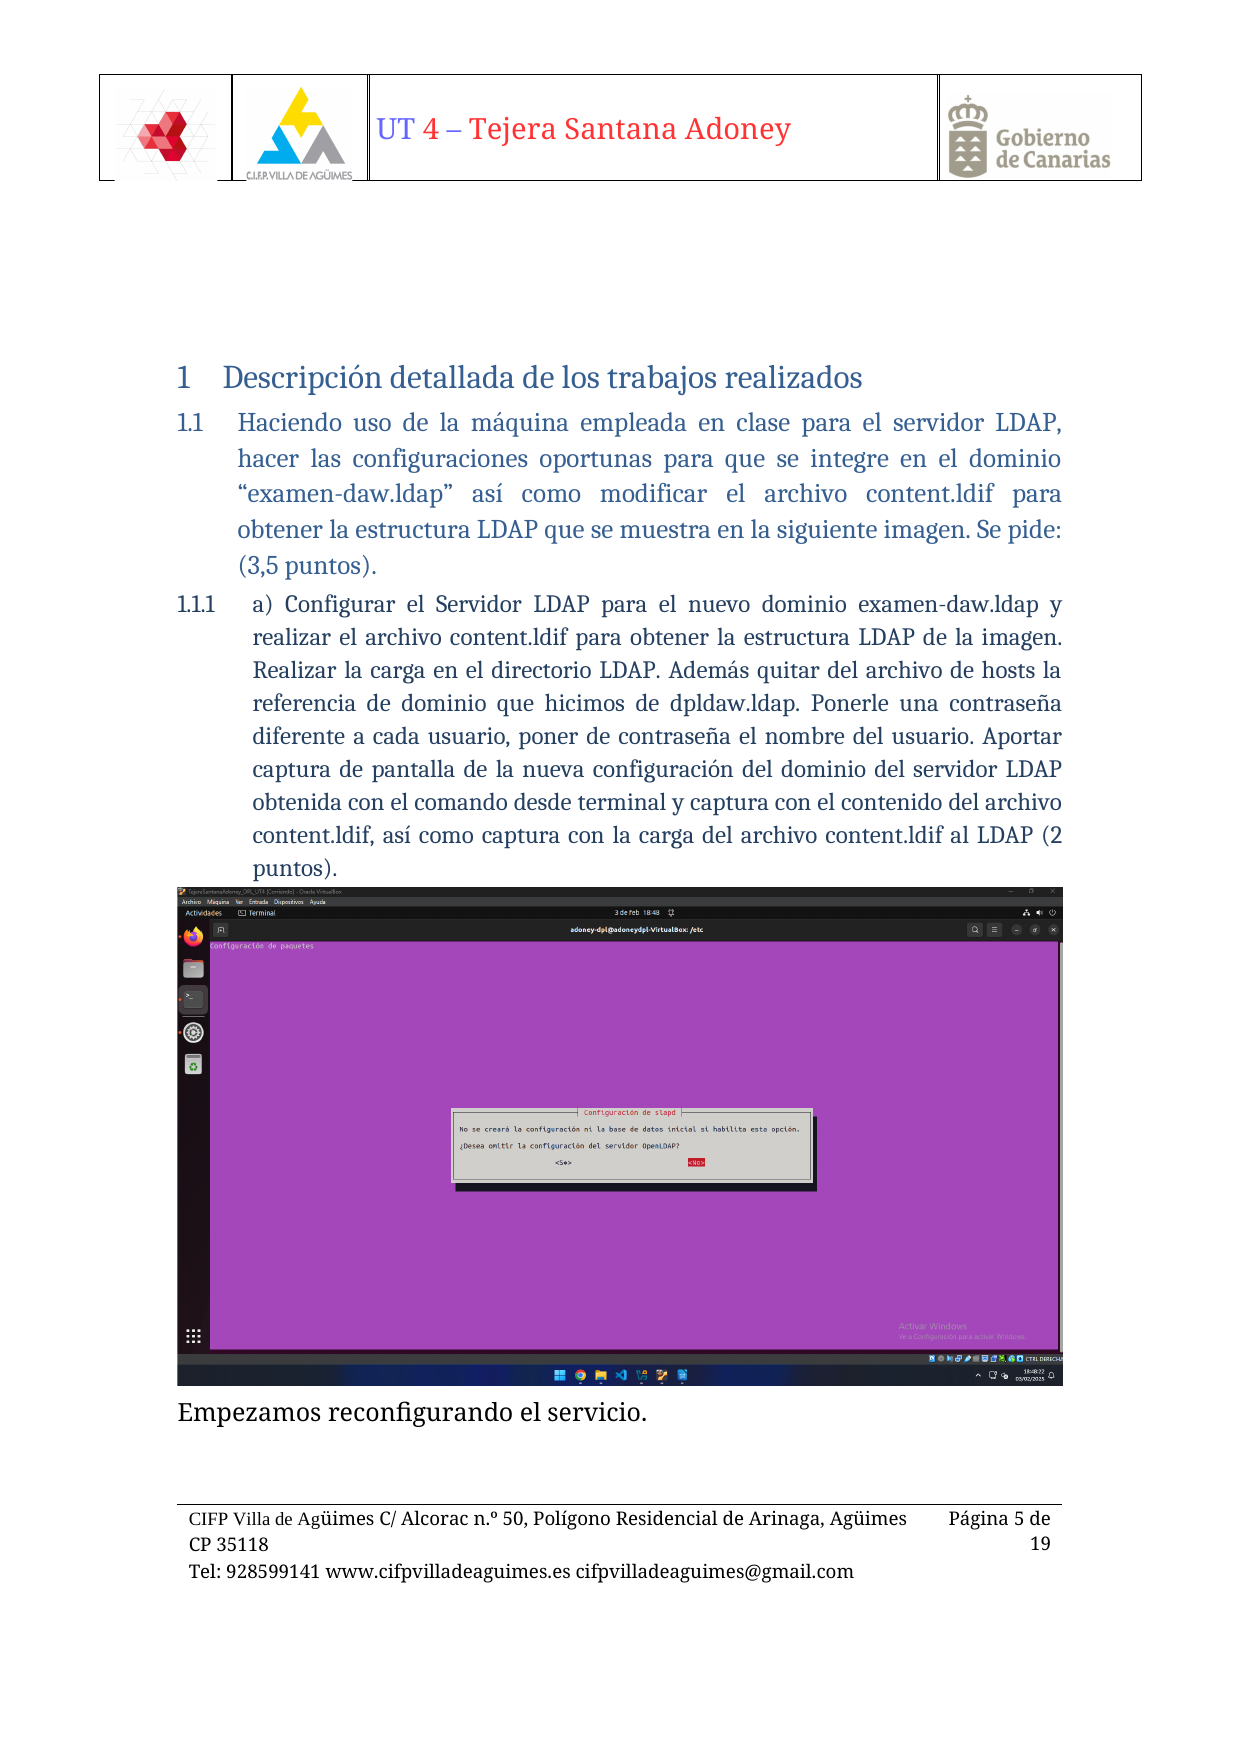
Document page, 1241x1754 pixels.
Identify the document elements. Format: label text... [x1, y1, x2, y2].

table_header UT 4 – Tejera Santana Adoney [370, 75, 937, 180]
table_header [940, 75, 1141, 180]
table_header [233, 75, 367, 180]
picture [114, 89, 218, 181]
subtitle a) Configurar el Servidor LDAP para el nuevo dominio examen-daw.ldap y realizar el archivo content.ldif para obtener la estructura LDAP de la imagen. Realizar la carga en el directorio LDAP. Además quitar del archivo de hosts la referencia de dominio que hicimos de dpldaw.ldap. Ponerle una contraseña diferente a cada usuario, poner de contraseña el nombre del usuario. Aportar captura de pantalla de la nueva configuración del dominio del servidor LDAP obtenida con el comando desde terminal y captura con el contenido del archivo content.ldif, así como captura con la carga del archivo content.ldif al LDAP (2 puntos). [177, 590, 1063, 883]
picture [177, 887, 1063, 1386]
text Empezamos reconfigurando el servicio. [177, 1386, 1063, 1429]
subtitle Descripción detallada de los trabajos realizados [177, 359, 1063, 397]
picture [246, 86, 353, 181]
subtitle Haciendo uso de la máquina empleada en clase para el servidor LDAP, hacer las configuraciones oportunas para que se integre en el dominio “examen-daw.ldap” así como modificar el archivo content.ldif para obtener la estructura LDAP que se muestra en la siguiente imagen. Se pide: (3,5 puntos). [177, 407, 1063, 581]
picture [945, 92, 1112, 179]
table_header [100, 75, 231, 180]
